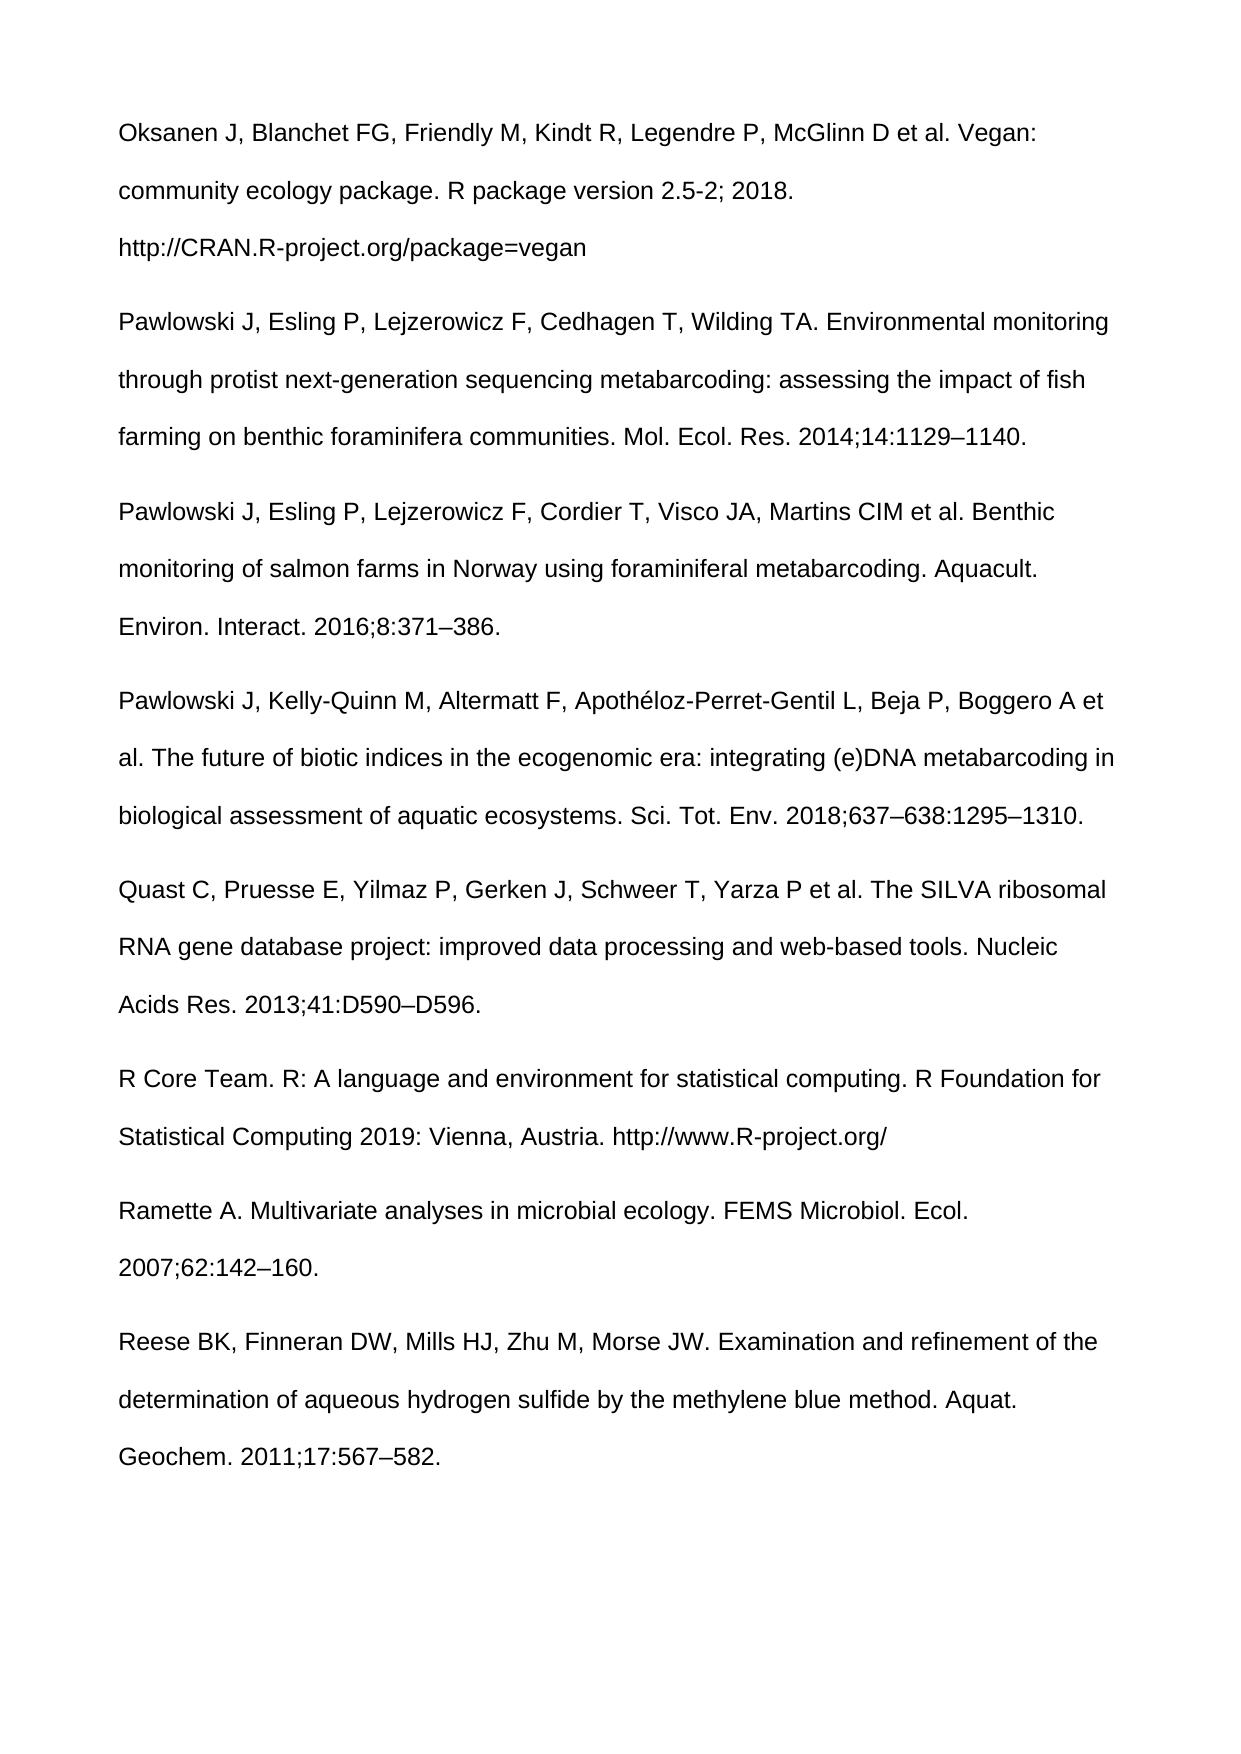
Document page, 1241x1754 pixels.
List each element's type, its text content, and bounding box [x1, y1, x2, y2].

text Quast C, Pruesse E, Yilmaz P, Gerken J, Schweer T, Yarza P et al. The SILVA ribosomal RNA gene database project: improved data processing and web-based tools. Nucleic Acids Res. 2013;41:D590–D596. [118, 875, 1122, 1018]
text Pawlowski J, Esling P, Lejzerowicz F, Cedhagen T, Wilding TA. Environmental monitoring through protist next-generation sequencing metabarcoding: assessing the impact of fish farming on benthic foraminifera communities. Mol. Ecol. Res. 2014;14:1129–1140. [118, 307, 1122, 451]
text R Core Team. R: A language and environment for statistical computing. R Foundation for Statistical Computing 2019: Vienna, Austria. http://www.R-project.org/ [118, 1064, 1122, 1150]
text Pawlowski J, Esling P, Lejzerowicz F, Cordier T, Visco JA, Martins CIM et al. Benthic monitoring of salmon farms in Norway using foraminiferal metabarcoding. Aquacult. Environ. Interact. 2016;8:371–386. [118, 496, 1122, 640]
text Reese BK, Finneran DW, Mills HJ, Zhu M, Morse JW. Examination and refinement of the determination of aqueous hydrogen sulfide by the methylene blue method. Aquat. Geochem. 2011;17:567–582. [118, 1327, 1122, 1471]
text Pawlowski J, Kelly-Quinn M, Altermatt F, Apothéloz-Perret-Gentil L, Beja P, Boggero A et al. The future of biotic indices in the ecogenomic era: integrating (e)DNA metabarcoding in biological assessment of aquatic ecosystems. Sci. Tot. Env. 2018;637–638:1295–1310. [118, 686, 1122, 829]
text Ramette A. Multivariate analyses in microbial ecology. FEMS Microbiol. Ecol. 2007;62:142–160. [118, 1196, 1122, 1282]
text Oksanen J, Blanchet FG, Friendly M, Kindt R, Legendre P, McGlinn D et al. Vegan: community ecology package. R package version 2.5-2; 2018. http://CRAN.R-project.org/package=vegan [118, 118, 1122, 262]
